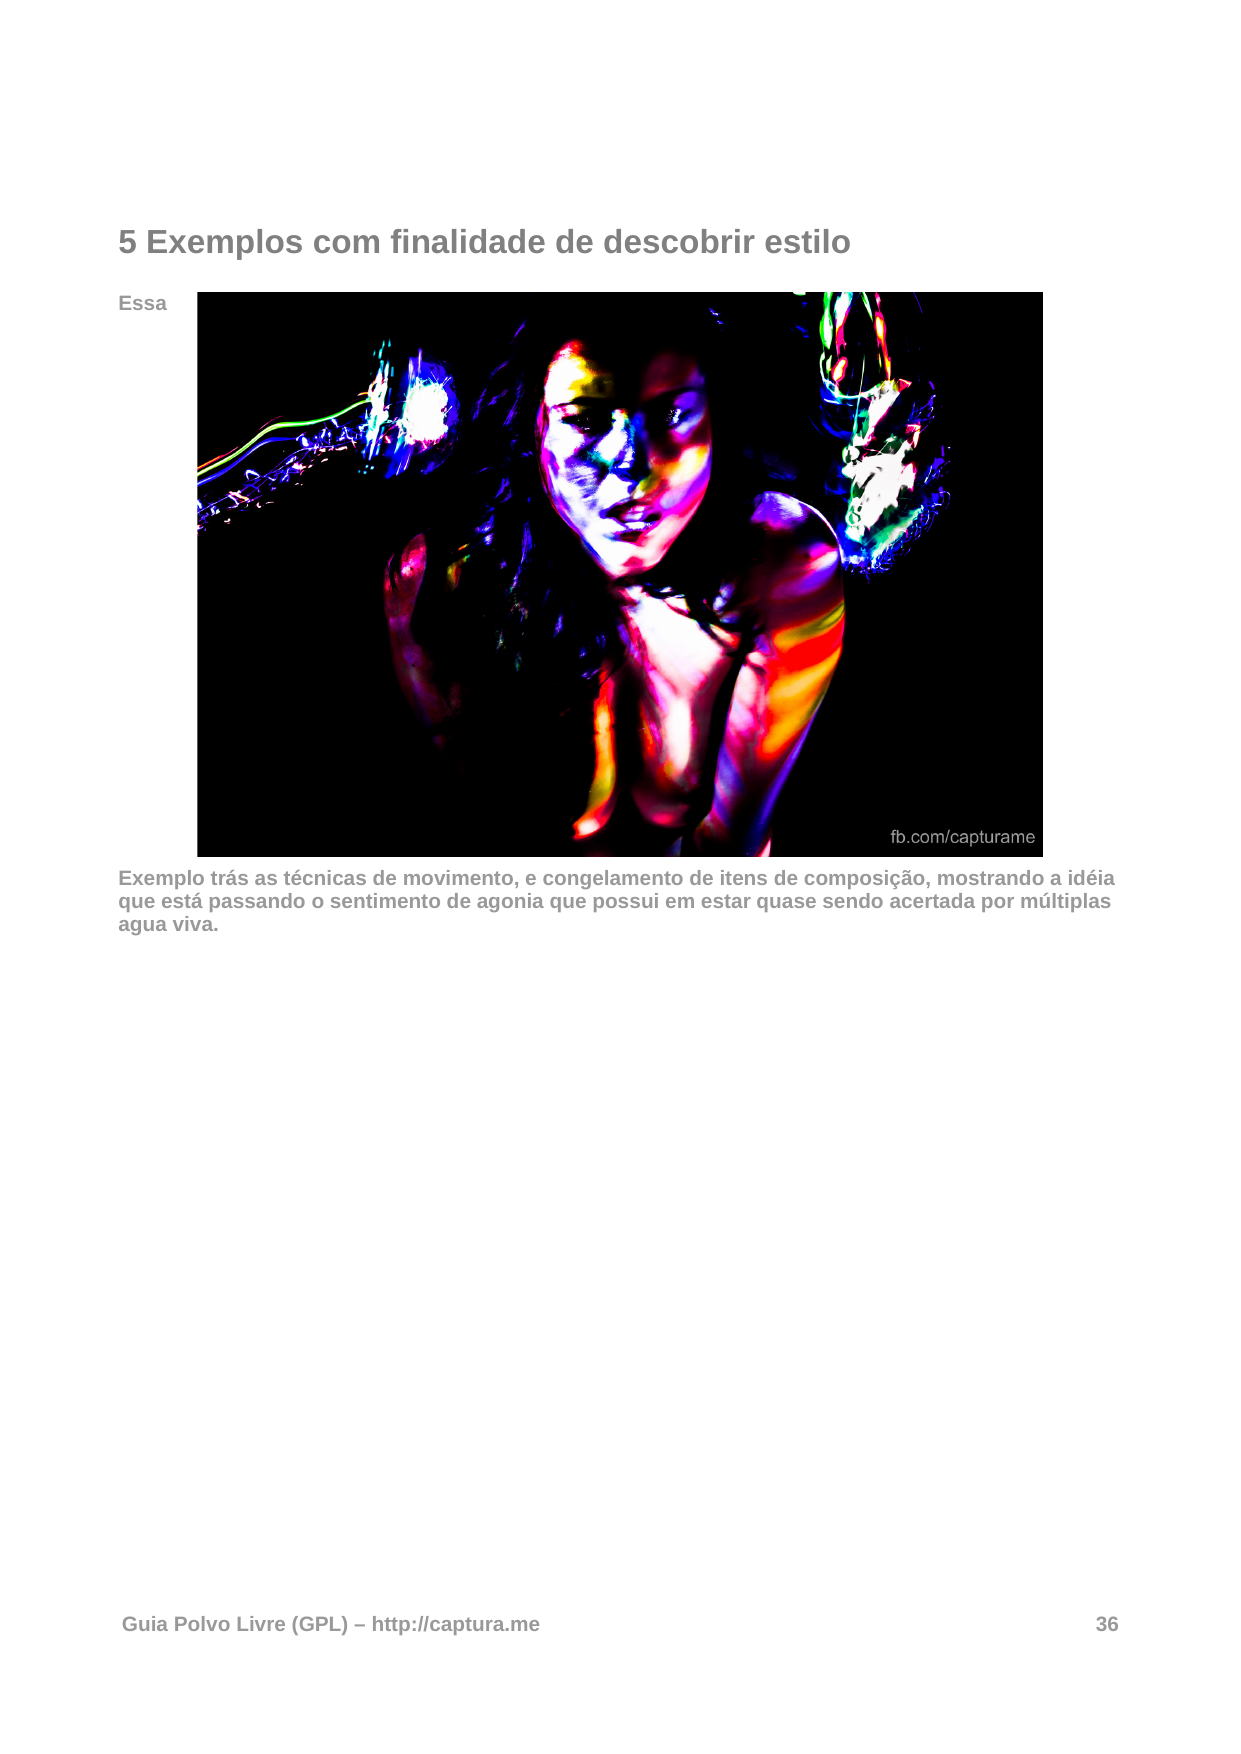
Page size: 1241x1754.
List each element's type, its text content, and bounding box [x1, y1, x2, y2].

text Exemplo trás as técnicas de movimento, e congelamento de itens de composição, mostrando a idéia que está passando o sentimento de agonia que possui em estar quase sendo acertada por múltiplas agua viva. [118, 867, 1122, 936]
picture [197, 292, 1043, 857]
subtitle 5 Exemplos com finalidade de descobrir estilo [118, 224, 1122, 261]
text Essa [118, 291, 1122, 314]
